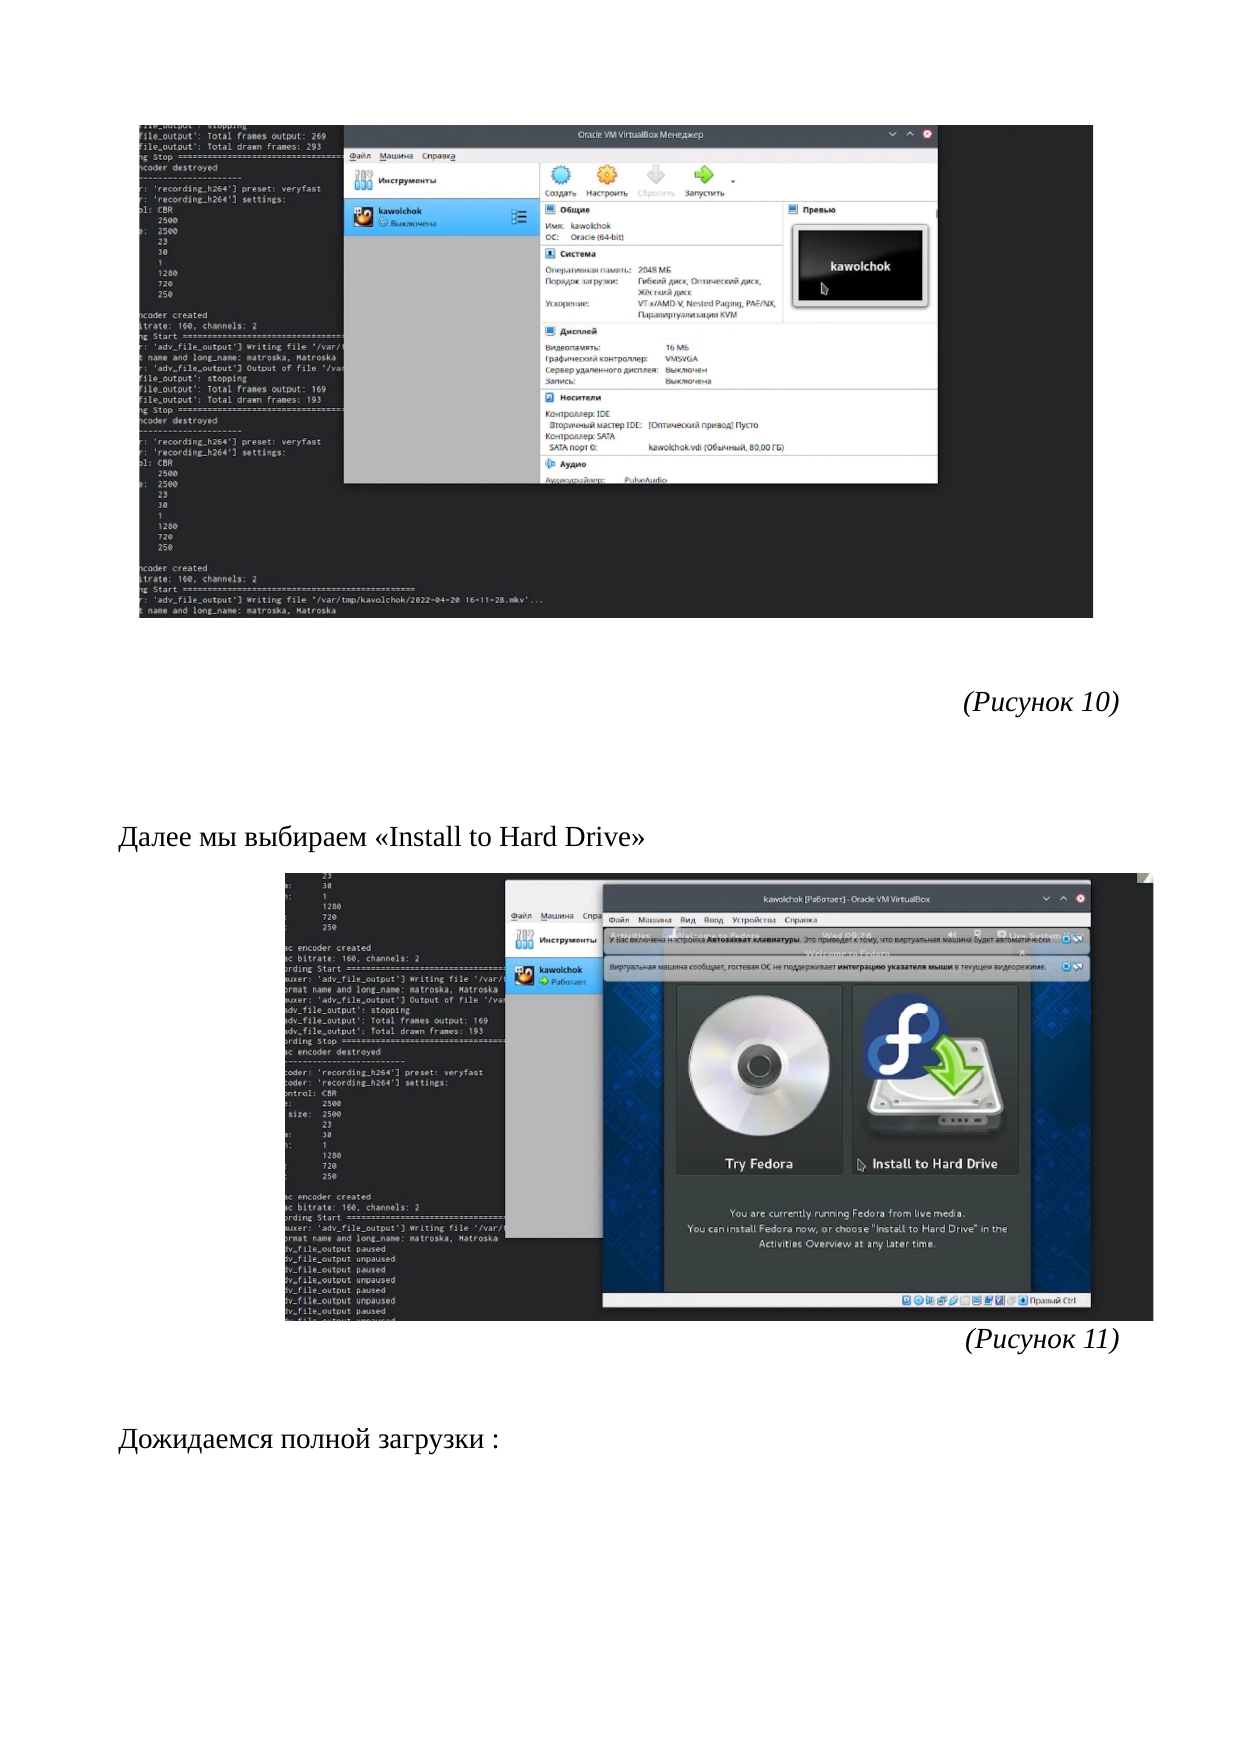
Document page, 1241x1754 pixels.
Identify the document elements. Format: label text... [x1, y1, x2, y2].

text (Рисунок 10) [118, 684, 1122, 718]
picture [285, 873, 1154, 1321]
text (Рисунок 11) [118, 886, 1122, 1354]
text Дожидаемся полной загрузки : [118, 1422, 1122, 1455]
picture [139, 125, 1094, 618]
text Далее мы выбираем «Install to Hard Drive» [118, 819, 1122, 852]
